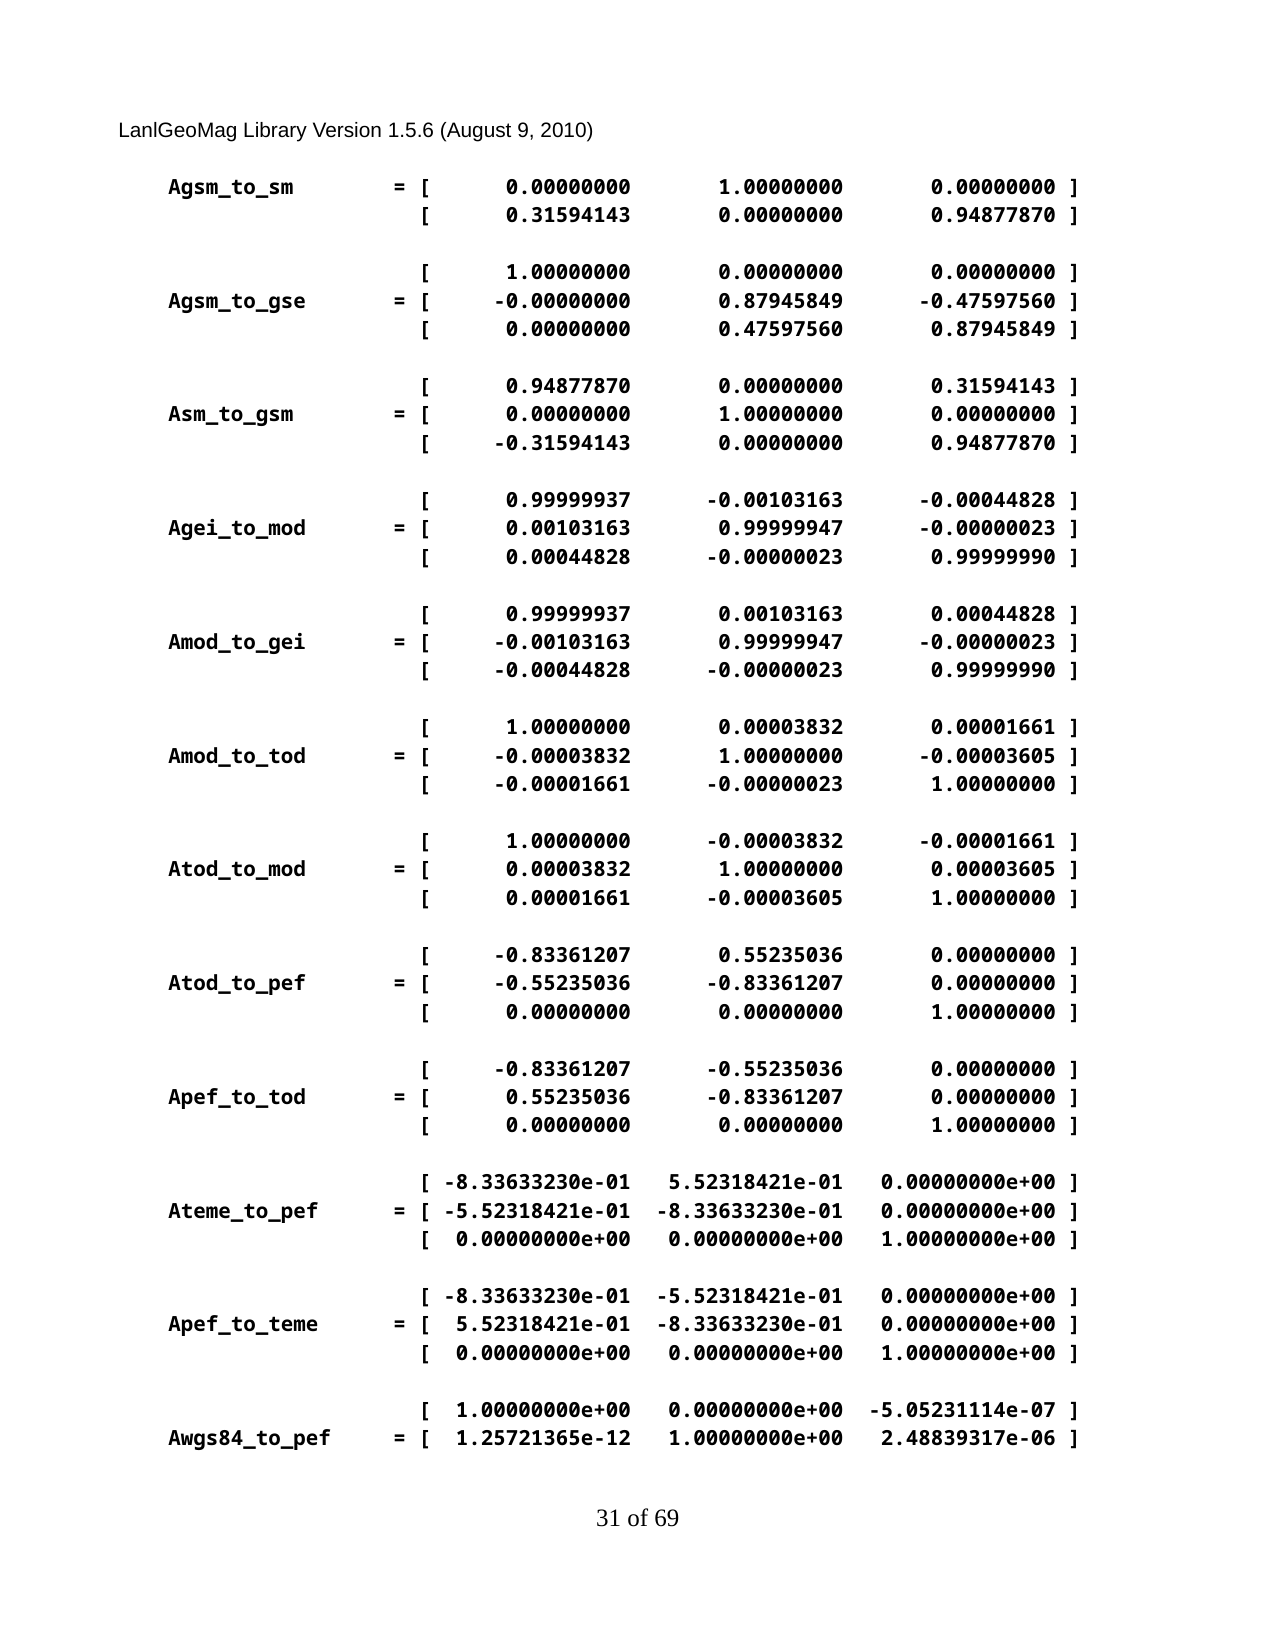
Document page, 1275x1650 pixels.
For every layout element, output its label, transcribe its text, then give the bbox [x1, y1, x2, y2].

text Apef_to_teme = [ 5.52318421e-01 -8.33633230e-01 0.00000000e+00 ] [118, 1309, 1157, 1338]
text [ 0.99999937 -0.00103163 -0.00044828 ] [118, 485, 1157, 513]
text [ 1.00000000 0.00003832 0.00001661 ] [118, 712, 1157, 741]
text [ 1.00000000e+00 0.00000000e+00 -5.05231114e-07 ] [118, 1395, 1157, 1423]
text [ 1.00000000 0.00000000 0.00000000 ] [118, 257, 1157, 286]
text [ -0.31594143 0.00000000 0.94877870 ] [118, 428, 1157, 456]
text Awgs84_to_pef = [ 1.25721365e-12 1.00000000e+00 2.48839317e-06 ] [118, 1423, 1157, 1452]
text Atod_to_pef = [ -0.55235036 -0.83361207 0.00000000 ] [118, 968, 1157, 997]
text [ -8.33633230e-01 -5.52318421e-01 0.00000000e+00 ] [118, 1281, 1157, 1309]
text Ateme_to_pef = [ -5.52318421e-01 -8.33633230e-01 0.00000000e+00 ] [118, 1196, 1157, 1224]
text [ -0.83361207 0.55235036 0.00000000 ] [118, 940, 1157, 968]
text [ 0.00000000 0.47597560 0.87945849 ] [118, 314, 1157, 343]
text [ 0.94877870 0.00000000 0.31594143 ] [118, 371, 1157, 399]
text [ 0.00000000e+00 0.00000000e+00 1.00000000e+00 ] [118, 1224, 1157, 1253]
text [ -0.83361207 -0.55235036 0.00000000 ] [118, 1054, 1157, 1082]
text Agei_to_mod = [ 0.00103163 0.99999947 -0.00000023 ] [118, 513, 1157, 542]
text [ 0.31594143 0.00000000 0.94877870 ] [118, 201, 1157, 229]
text [ -8.33633230e-01 5.52318421e-01 0.00000000e+00 ] [118, 1167, 1157, 1196]
text [ 0.00000000 0.00000000 1.00000000 ] [118, 997, 1157, 1025]
text [ -0.00044828 -0.00000023 0.99999990 ] [118, 656, 1157, 684]
text [ 1.00000000 -0.00003832 -0.00001661 ] [118, 826, 1157, 854]
text Atod_to_mod = [ 0.00003832 1.00000000 0.00003605 ] [118, 854, 1157, 883]
text [ 0.00000000e+00 0.00000000e+00 1.00000000e+00 ] [118, 1338, 1157, 1366]
text [ -0.00001661 -0.00000023 1.00000000 ] [118, 769, 1157, 798]
text Asm_to_gsm = [ 0.00000000 1.00000000 0.00000000 ] [118, 399, 1157, 428]
text Agsm_to_sm = [ 0.00000000 1.00000000 0.00000000 ] [118, 172, 1157, 201]
text [ 0.00000000 0.00000000 1.00000000 ] [118, 1111, 1157, 1139]
text [ 0.00044828 -0.00000023 0.99999990 ] [118, 542, 1157, 570]
text Amod_to_tod = [ -0.00003832 1.00000000 -0.00003605 ] [118, 741, 1157, 769]
text [ 0.99999937 0.00103163 0.00044828 ] [118, 599, 1157, 627]
text Apef_to_tod = [ 0.55235036 -0.83361207 0.00000000 ] [118, 1082, 1157, 1111]
text Amod_to_gei = [ -0.00103163 0.99999947 -0.00000023 ] [118, 627, 1157, 656]
text [ 0.00001661 -0.00003605 1.00000000 ] [118, 883, 1157, 911]
text Agsm_to_gse = [ -0.00000000 0.87945849 -0.47597560 ] [118, 286, 1157, 314]
